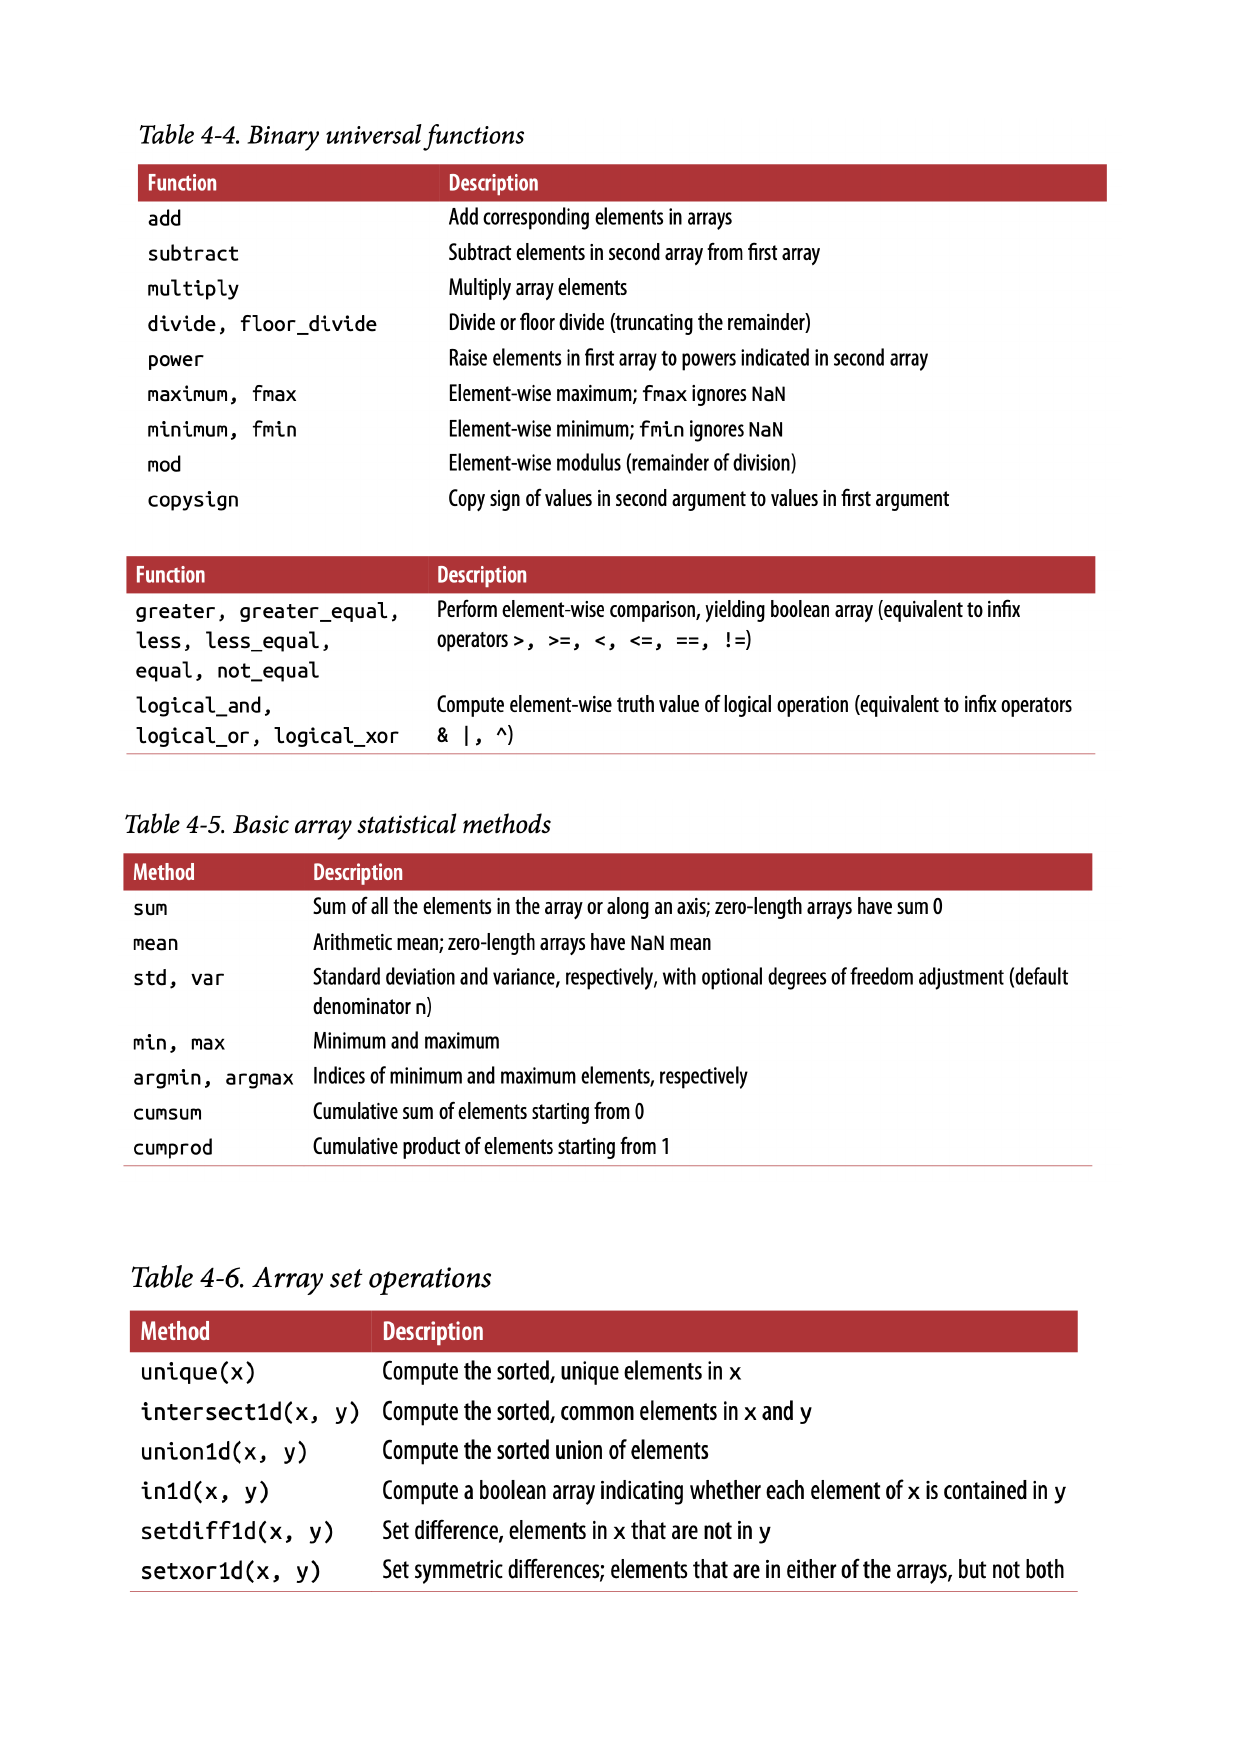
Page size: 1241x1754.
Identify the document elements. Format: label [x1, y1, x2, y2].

picture [118, 1243, 1123, 1606]
picture [118, 118, 1123, 771]
picture [118, 799, 1123, 1182]
